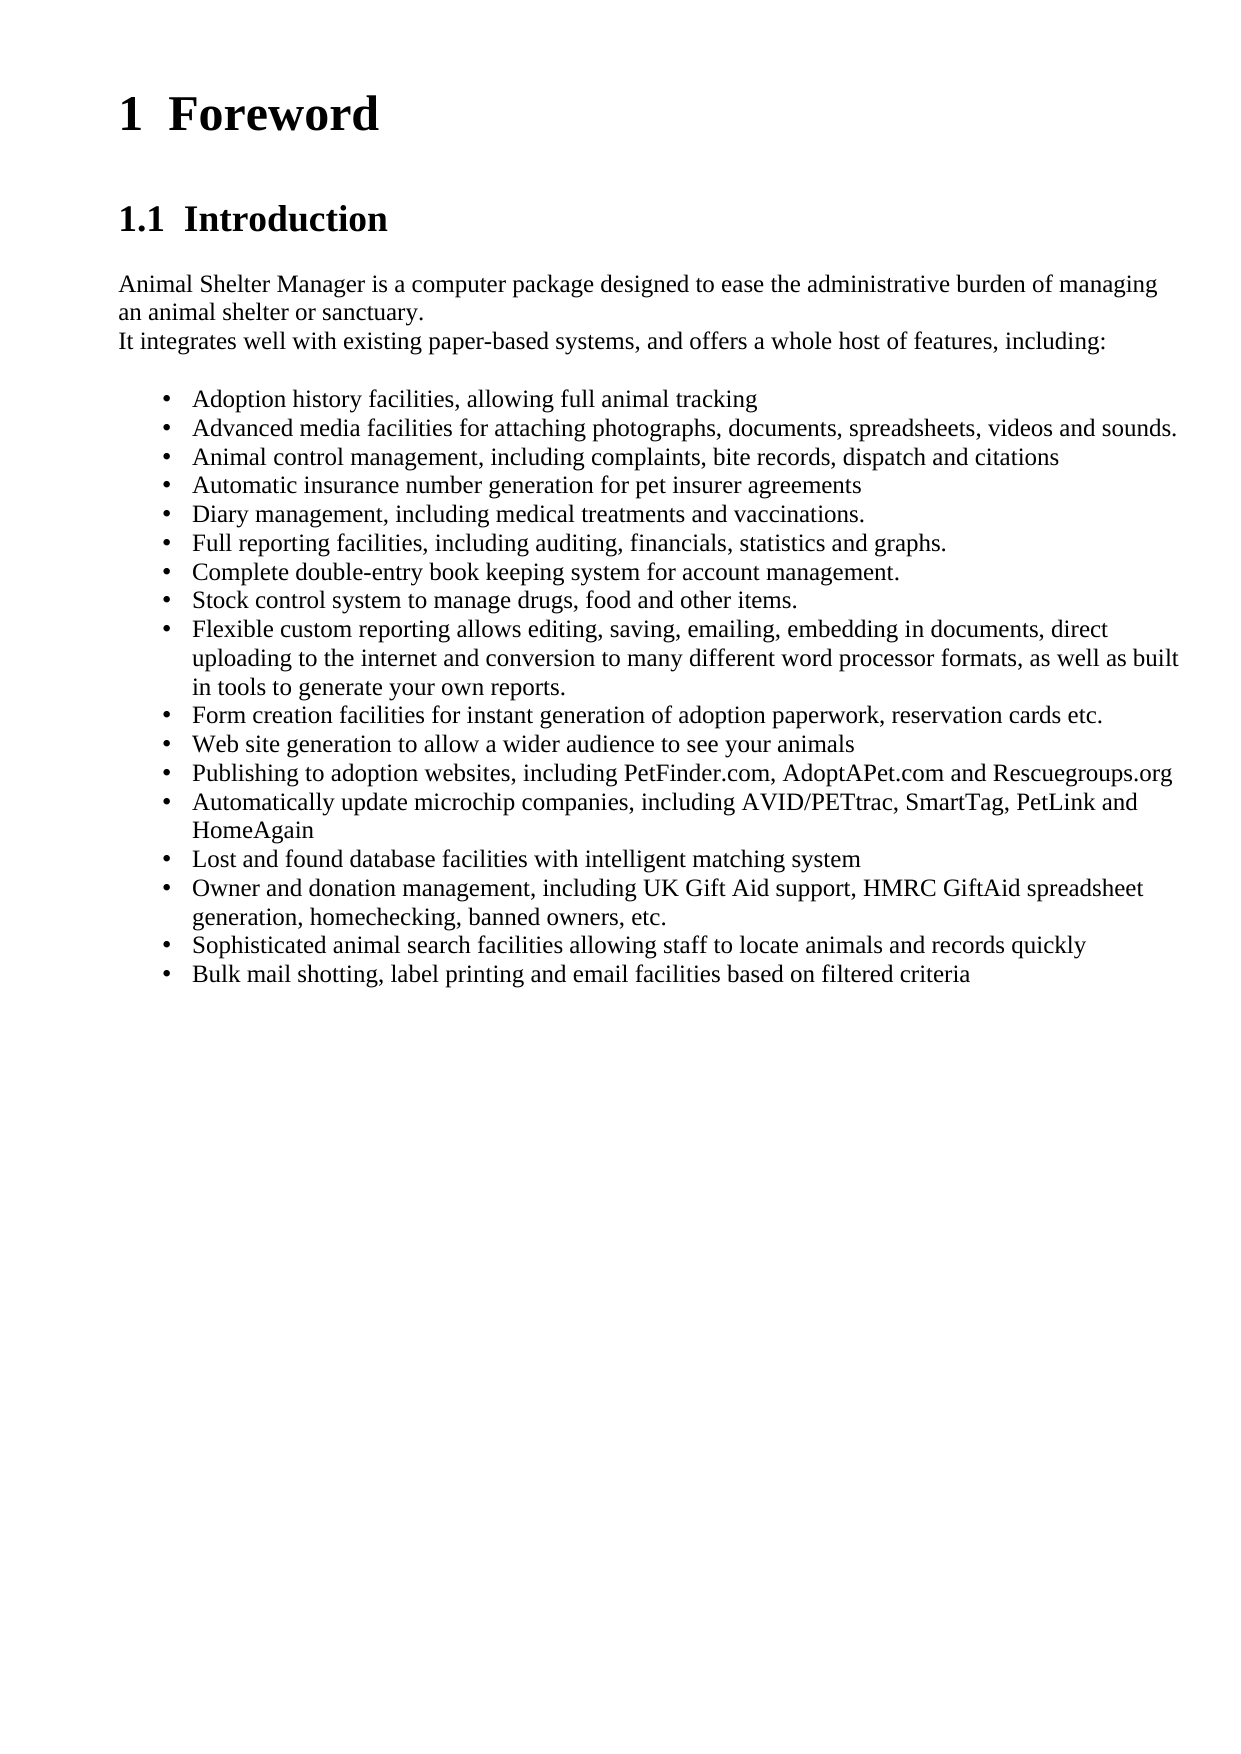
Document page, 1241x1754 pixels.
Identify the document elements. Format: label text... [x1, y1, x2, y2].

list Web site generation to allow a wider audience to see your animals [162, 729, 1181, 758]
list Diary management, including medical treatments and vaccinations. [162, 499, 1181, 528]
list Adoption history facilities, allowing full animal tracking [162, 384, 1181, 413]
text Animal Shelter Manager is a computer package designed to ease the administrative burden of managing an animal shelter or sanctuary. [118, 269, 1181, 326]
list Automatic insurance number generation for pet insurer agreements [162, 471, 1181, 499]
list Publishing to adoption websites, including PetFinder.com, AdoptAPet.com and Rescuegroups.org [162, 758, 1181, 787]
list Bulk mail shotting, label printing and email facilities based on filtered criteria [162, 959, 1181, 988]
list Stock control system to manage drugs, food and other items. [162, 586, 1181, 614]
subtitle Foreword [118, 84, 1181, 142]
list Animal control management, including complaints, bite records, dispatch and citations [162, 442, 1181, 471]
list Form creation facilities for instant generation of adoption paperwork, reservation cards etc. [162, 701, 1181, 729]
subtitle Introduction [118, 196, 1181, 239]
list Sophisticated animal search facilities allowing staff to locate animals and records quickly [162, 931, 1181, 959]
list Complete double-entry book keeping system for account management. [162, 557, 1181, 586]
list Lost and found database facilities with intelligent matching system [162, 844, 1181, 873]
list Full reporting facilities, including auditing, financials, statistics and graphs. [162, 528, 1181, 557]
list Advanced media facilities for attaching photographs, documents, spreadsheets, videos and sounds. [162, 413, 1181, 442]
text It integrates well with existing paper-based systems, and offers a whole host of features, including: [118, 326, 1181, 355]
list Automatically update microchip companies, including AVID/PETtrac, SmartTag, PetLink and HomeAgain [162, 787, 1181, 844]
list Owner and donation management, including UK Gift Aid support, HMRC GiftAid spreadsheet generation, homechecking, banned owners, etc. [162, 873, 1181, 931]
list Flexible custom reporting allows editing, saving, emailing, embedding in documents, direct uploading to the internet and conversion to many different word processor formats, as well as built in tools to generate your own reports. [162, 614, 1181, 701]
